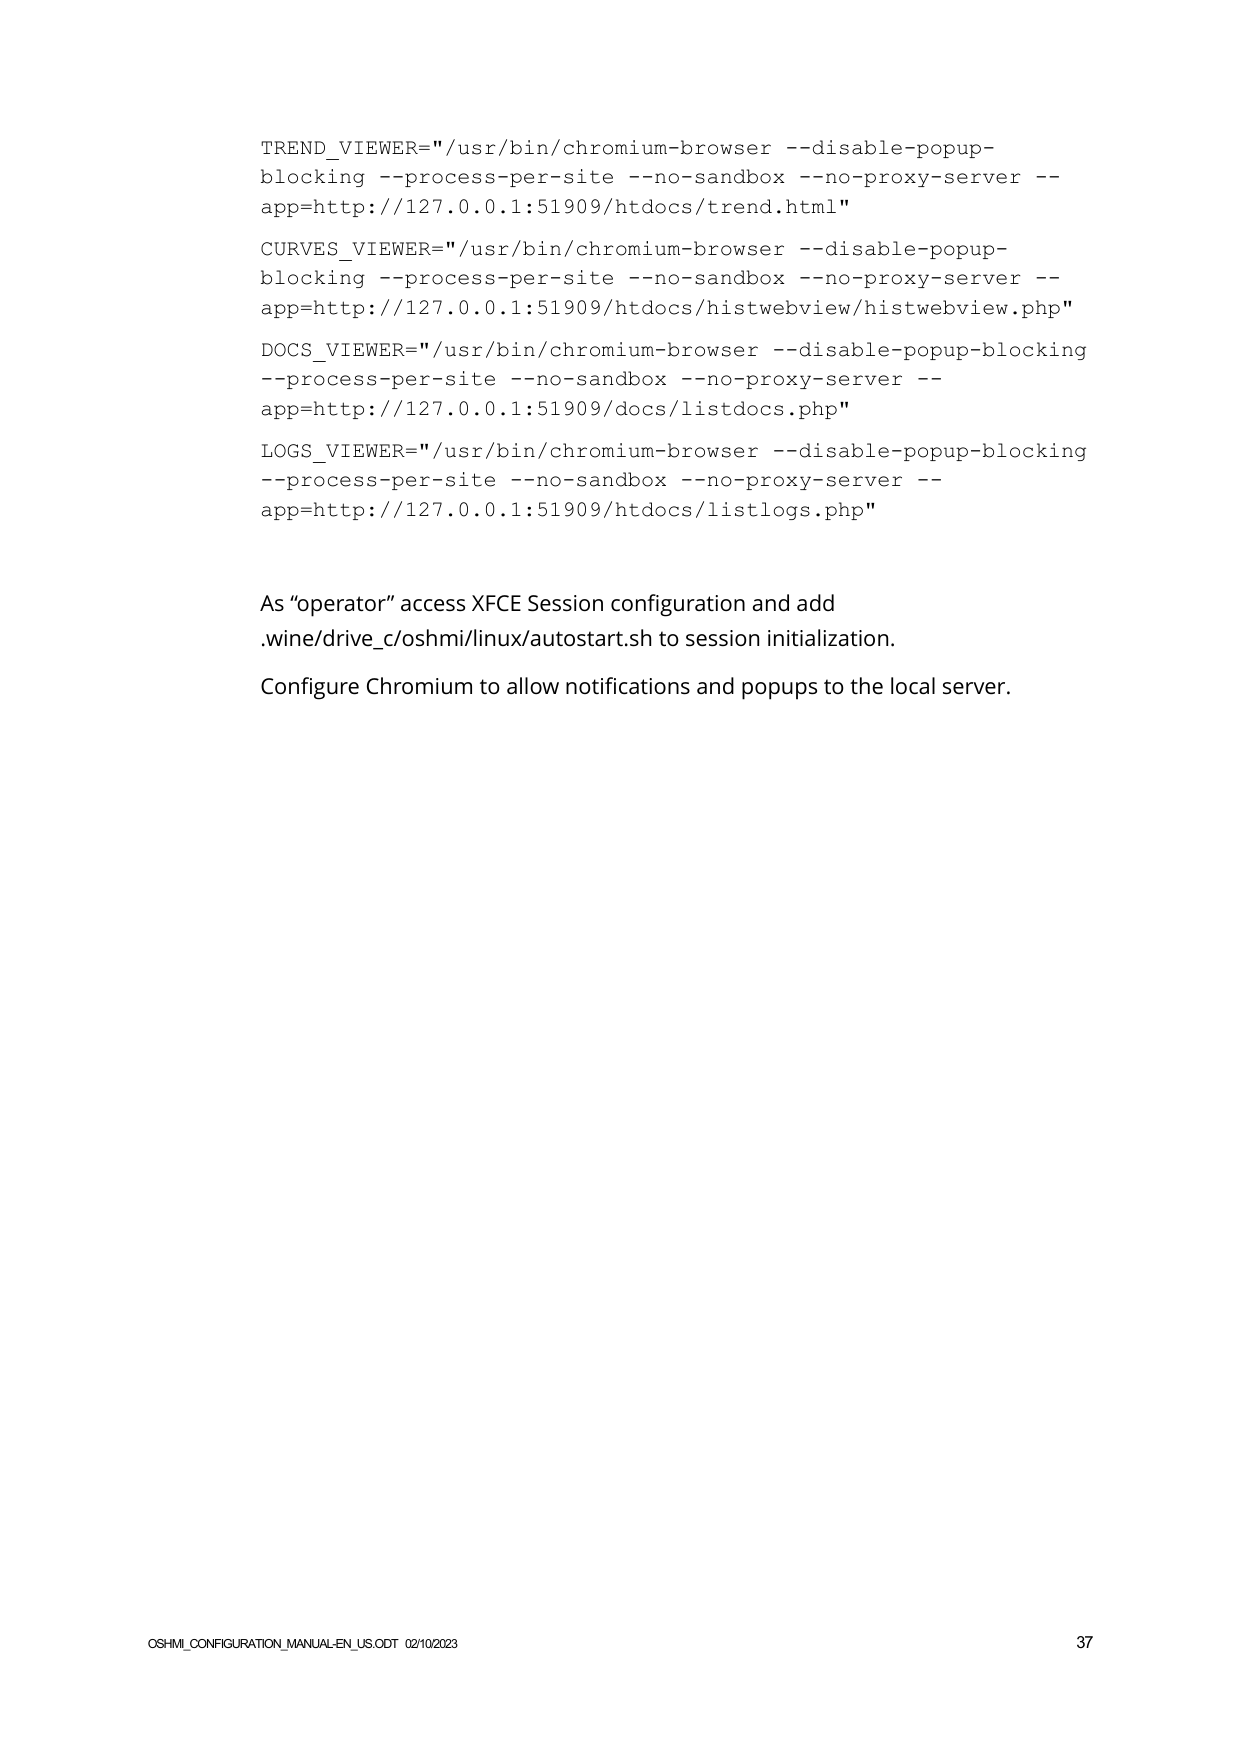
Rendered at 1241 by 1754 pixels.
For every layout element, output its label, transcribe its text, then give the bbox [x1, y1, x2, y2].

text CURVES_VIEWER="/usr/bin/chromium-browser --disable-popup-blocking --process-per-site --no-sandbox --no-proxy-server --app=http://127.0.0.1:51909/htdocs/histwebview/histwebview.php" [260, 237, 1093, 321]
text LOGS_VIEWER="/usr/bin/chromium-browser --disable-popup-blocking --process-per-site --no-sandbox --no-proxy-server --app=http://127.0.0.1:51909/htdocs/listlogs.php" [260, 439, 1093, 523]
text As “operator” access XFCE Session configuration and add .wine/drive_c/oshmi/linux/autostart.sh to session initialization. [260, 588, 1093, 653]
text DOCS_VIEWER="/usr/bin/chromium-browser --disable-popup-blocking --process-per-site --no-sandbox --no-proxy-server --app=http://127.0.0.1:51909/docs/listdocs.php" [260, 338, 1093, 422]
text TREND_VIEWER="/usr/bin/chromium-browser --disable-popup-blocking --process-per-site --no-sandbox --no-proxy-server --app=http://127.0.0.1:51909/htdocs/trend.html" [260, 136, 1093, 220]
text Configure Chromium to allow notifications and popups to the local server. [260, 671, 1093, 701]
